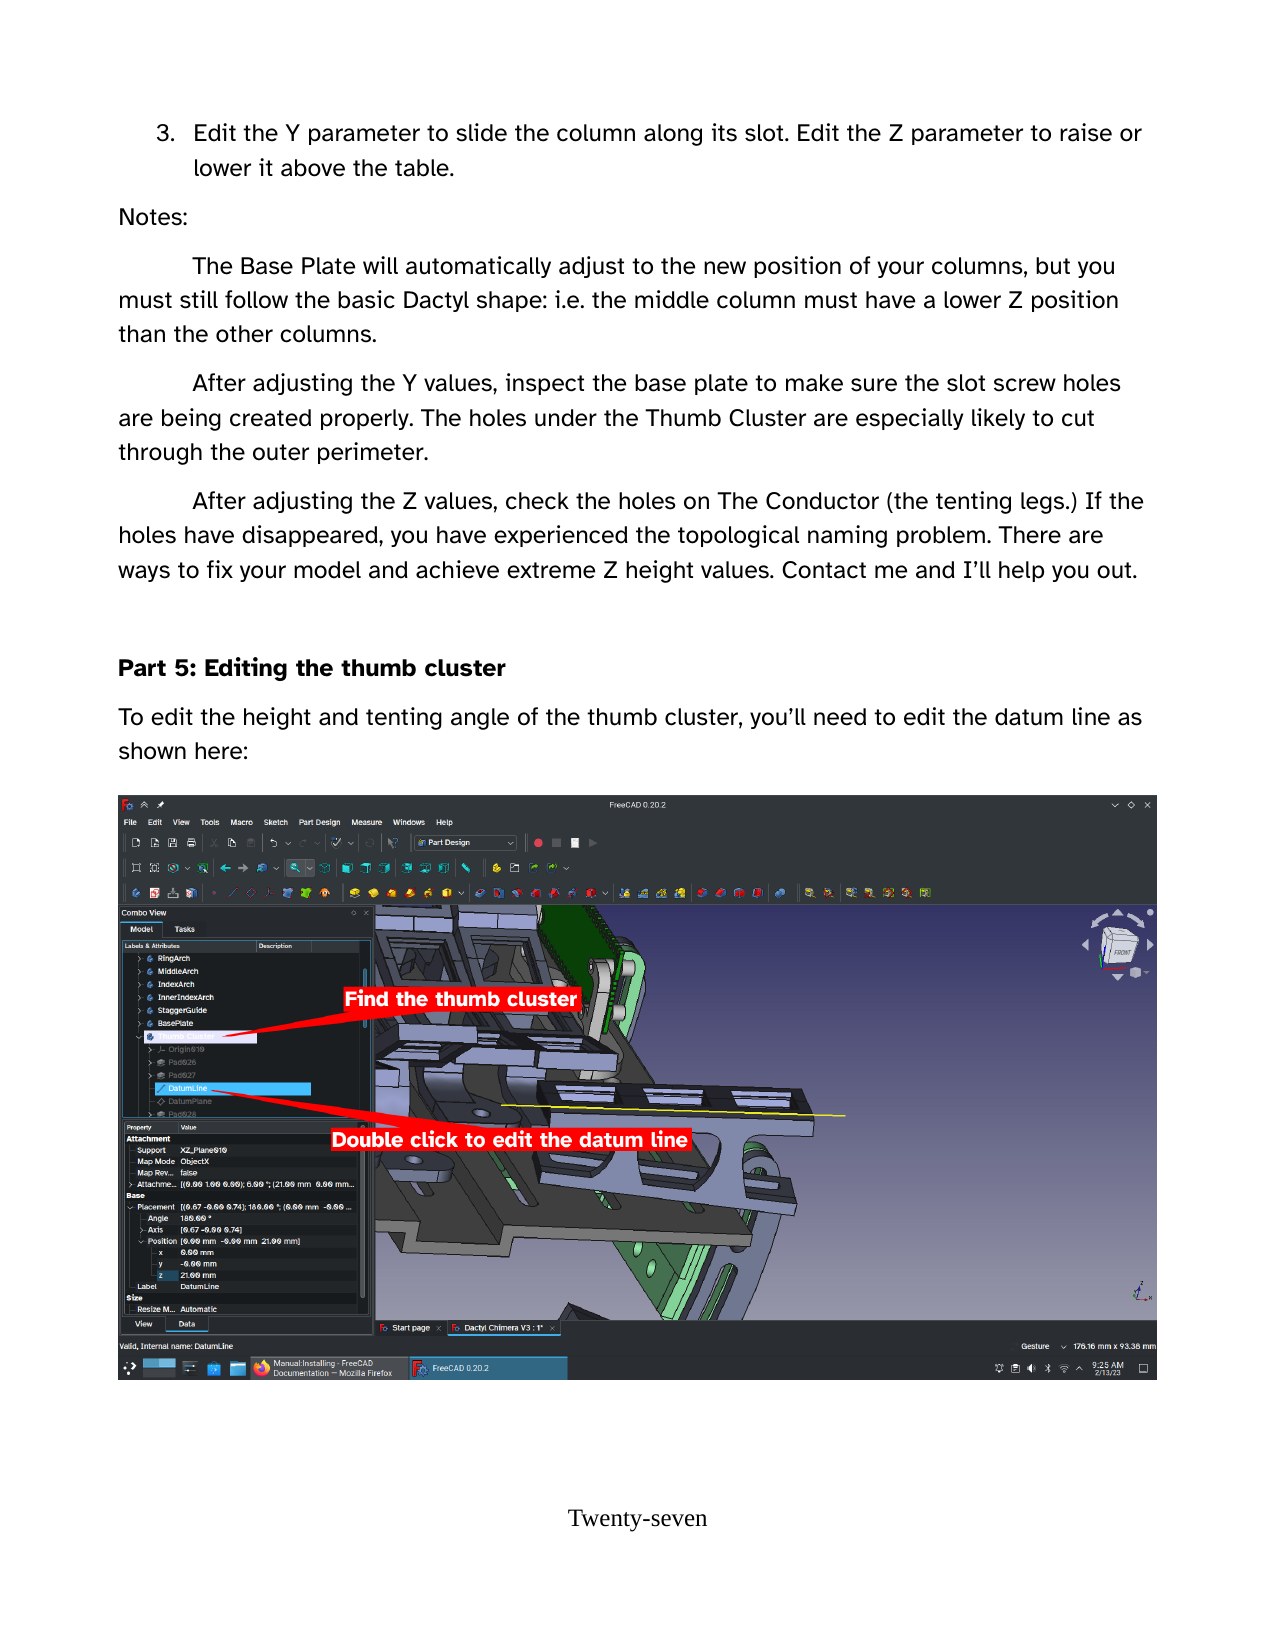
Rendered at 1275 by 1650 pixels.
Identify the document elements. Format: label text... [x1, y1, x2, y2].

picture [118, 795, 1157, 1380]
list Edit the Y parameter to slide the column along its slot. Edit the Z parameter to raise or lower it above the table. [156, 118, 1157, 182]
text After adjusting the Y values, inspect the base plate to make sure the slot screw holes are being created properly. The holes under the Thumb Cluster are especially likely to cut through the outer perimeter. [118, 368, 1157, 467]
text Notes: [118, 201, 1157, 231]
text The Base Plate will automatically adjust to the new position of your columns, but you must still follow the basic Dactyl shape: i.e. the middle column must have a lower Z position than the other columns. [118, 250, 1157, 349]
text Part 5: Editing the thumb cluster [118, 652, 1157, 682]
text After adjusting the Z values, check the holes on The Conductor (the tenting legs.) If the holes have disappeared, you have experienced the topological naming problem. There are ways to fix your model and achieve extreme Z height values. Contact me and I’ll help you out. [118, 486, 1157, 584]
text To edit the height and tenting angle of the thumb cluster, you’ll need to edit the datum line as shown here: [118, 701, 1157, 766]
